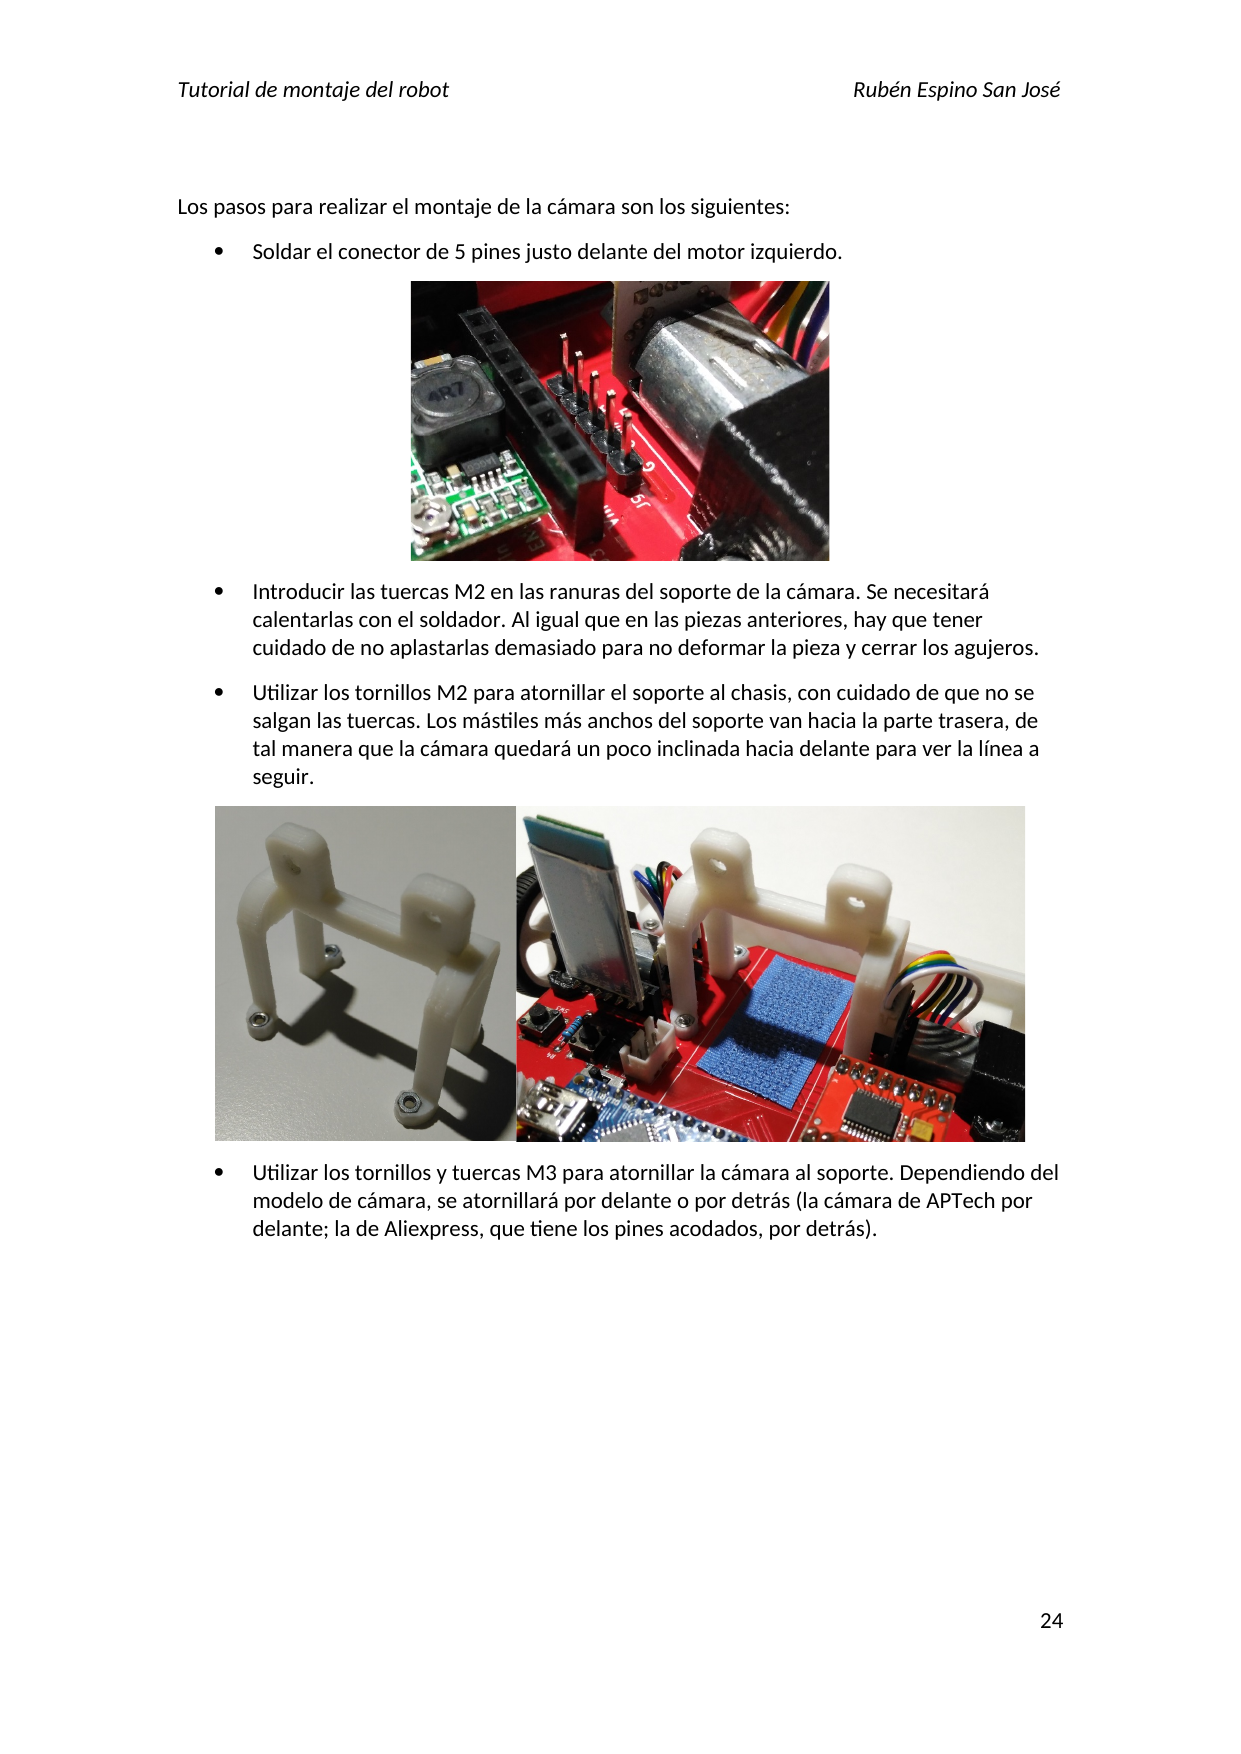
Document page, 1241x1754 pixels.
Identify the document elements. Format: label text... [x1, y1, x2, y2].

text Los pasos para realizar el montaje de la cámara son los siguientes: [177, 192, 1063, 220]
list Introducir las tuercas M2 en las ranuras del soporte de la cámara. Se necesitará calentarlas con el soldador. Al igual que en las piezas anteriores, hay que tener cuidado de no aplastarlas demasiado para no deformar la pieza y cerrar los agujeros. [215, 577, 1063, 661]
list Utilizar los tornillos M2 para atornillar el soporte al chasis, con cuidado de que no se salgan las tuercas. Los mástiles más anchos del soporte van hacia la parte trasera, de tal manera que la cámara quedará un poco inclinada hacia delante para ver la línea a seguir. [215, 678, 1063, 790]
list Utilizar los tornillos y tuercas M3 para atornillar la cámara al soporte. Dependiendo del modelo de cámara, se atornillará por delante o por detrás (la cámara de APTech por delante; la de Aliexpress, que tiene los pines acodados, por detrás). [215, 1158, 1063, 1242]
list Soldar el conector de 5 pines justo delante del motor izquierdo. [215, 237, 1063, 265]
